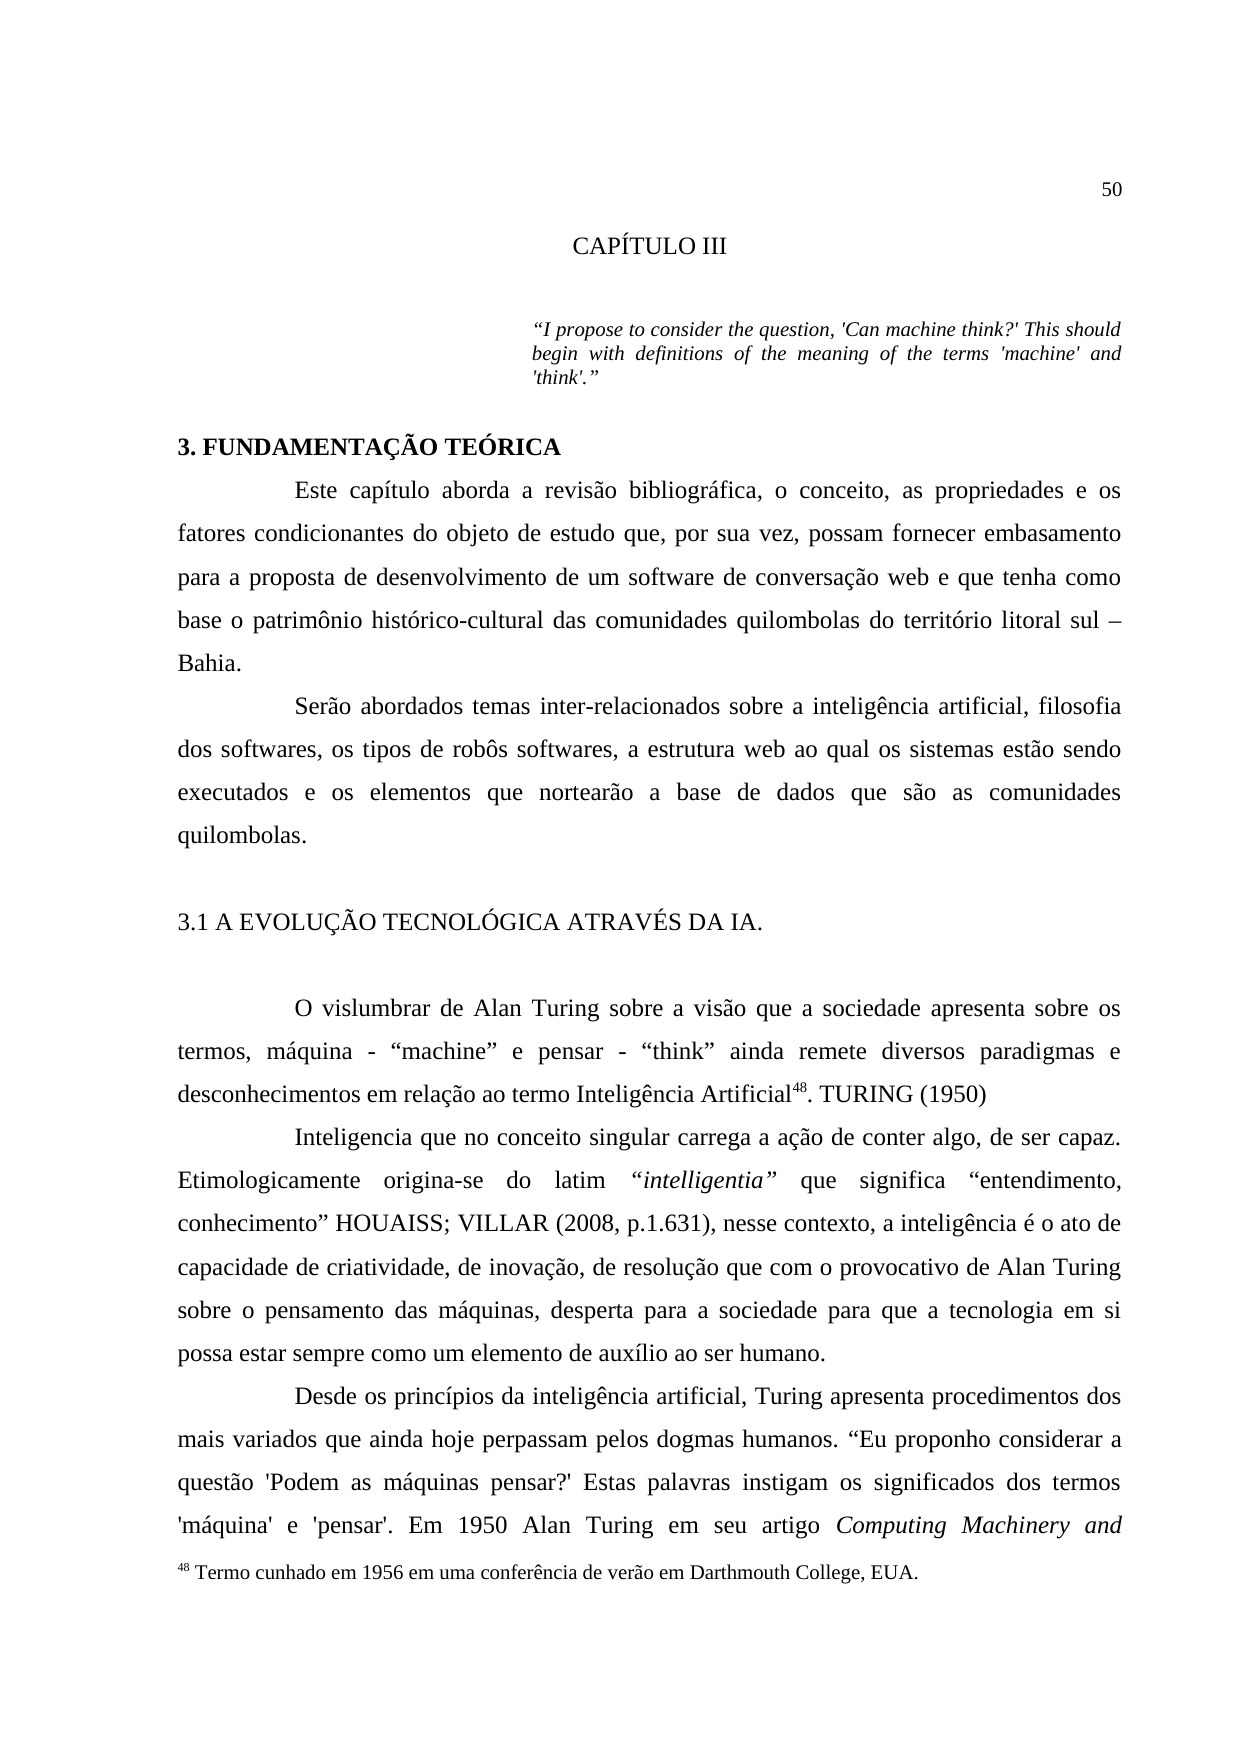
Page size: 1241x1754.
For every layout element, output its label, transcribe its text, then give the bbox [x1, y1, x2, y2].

text “I propose to consider the question, 'Can machine think?' This should begin with definitions of the meaning of the terms 'machine' and 'think'.” [532, 317, 1122, 389]
text Inteligencia que no conceito singular carrega a ação de conter algo, de ser capaz. Etimologicamente origina-se do latim “intelligentia” que significa “entendimento, conhecimento” HOUAISS; VILLAR (2008, p.1.631), nesse contexto, a inteligência é o ato de capacidade de criatividade, de inovação, de resolução que com o provocativo de Alan Turing sobre o pensamento das máquinas, desperta para a sociedade para que a tecnologia em si possa estar sempre como um elemento de auxílio ao ser humano. [177, 1122, 1122, 1367]
text Este capítulo aborda a revisão bibliográfica, o conceito, as propriedades e os fatores condicionantes do objeto de estudo que, por sua vez, possam fornecer embasamento para a proposta de desenvolvimento de um software de conversação web e que tenha como base o patrimônio histórico-cultural das comunidades quilombolas do território litoral sul – Bahia. [177, 475, 1122, 677]
text Termo cunhado em 1956 em uma conferência de verão em Darthmouth College, EUA. [177, 1557, 1122, 1585]
text CAPÍTULO III [177, 231, 1122, 259]
text 3. FUNDAMENTAÇÃO TEÓRICA [177, 432, 1122, 461]
text Serão abordados temas inter-relacionados sobre a inteligência artificial, filosofia dos softwares, os tipos de robôs softwares, a estrutura web ao qual os sistemas estão sendo executados e os elementos que nortearão a base de dados que são as comunidades quilombolas. [177, 691, 1122, 849]
text 3.1 A EVOLUÇÃO TECNOLÓGICA ATRAVÉS DA IA. [177, 907, 1122, 935]
text Desde os princípios da inteligência artificial, Turing apresenta procedimentos dos mais variados que ainda hoje perpassam pelos dogmas humanos. “Eu proponho considerar a questão 'Podem as máquinas pensar?' Estas palavras instigam os significados dos termos 'máquina' e 'pensar'. Em 1950 Alan Turing em seu artigo Computing Machinery and [177, 1381, 1122, 1539]
text O vislumbrar de Alan Turing sobre a visão que a sociedade apresenta sobre os termos, máquina - “machine” e pensar - “think” ainda remete diversos paradigmas e desconhecimentos em relação ao termo Inteligência Artificial. TURING (1950) [177, 993, 1122, 1108]
